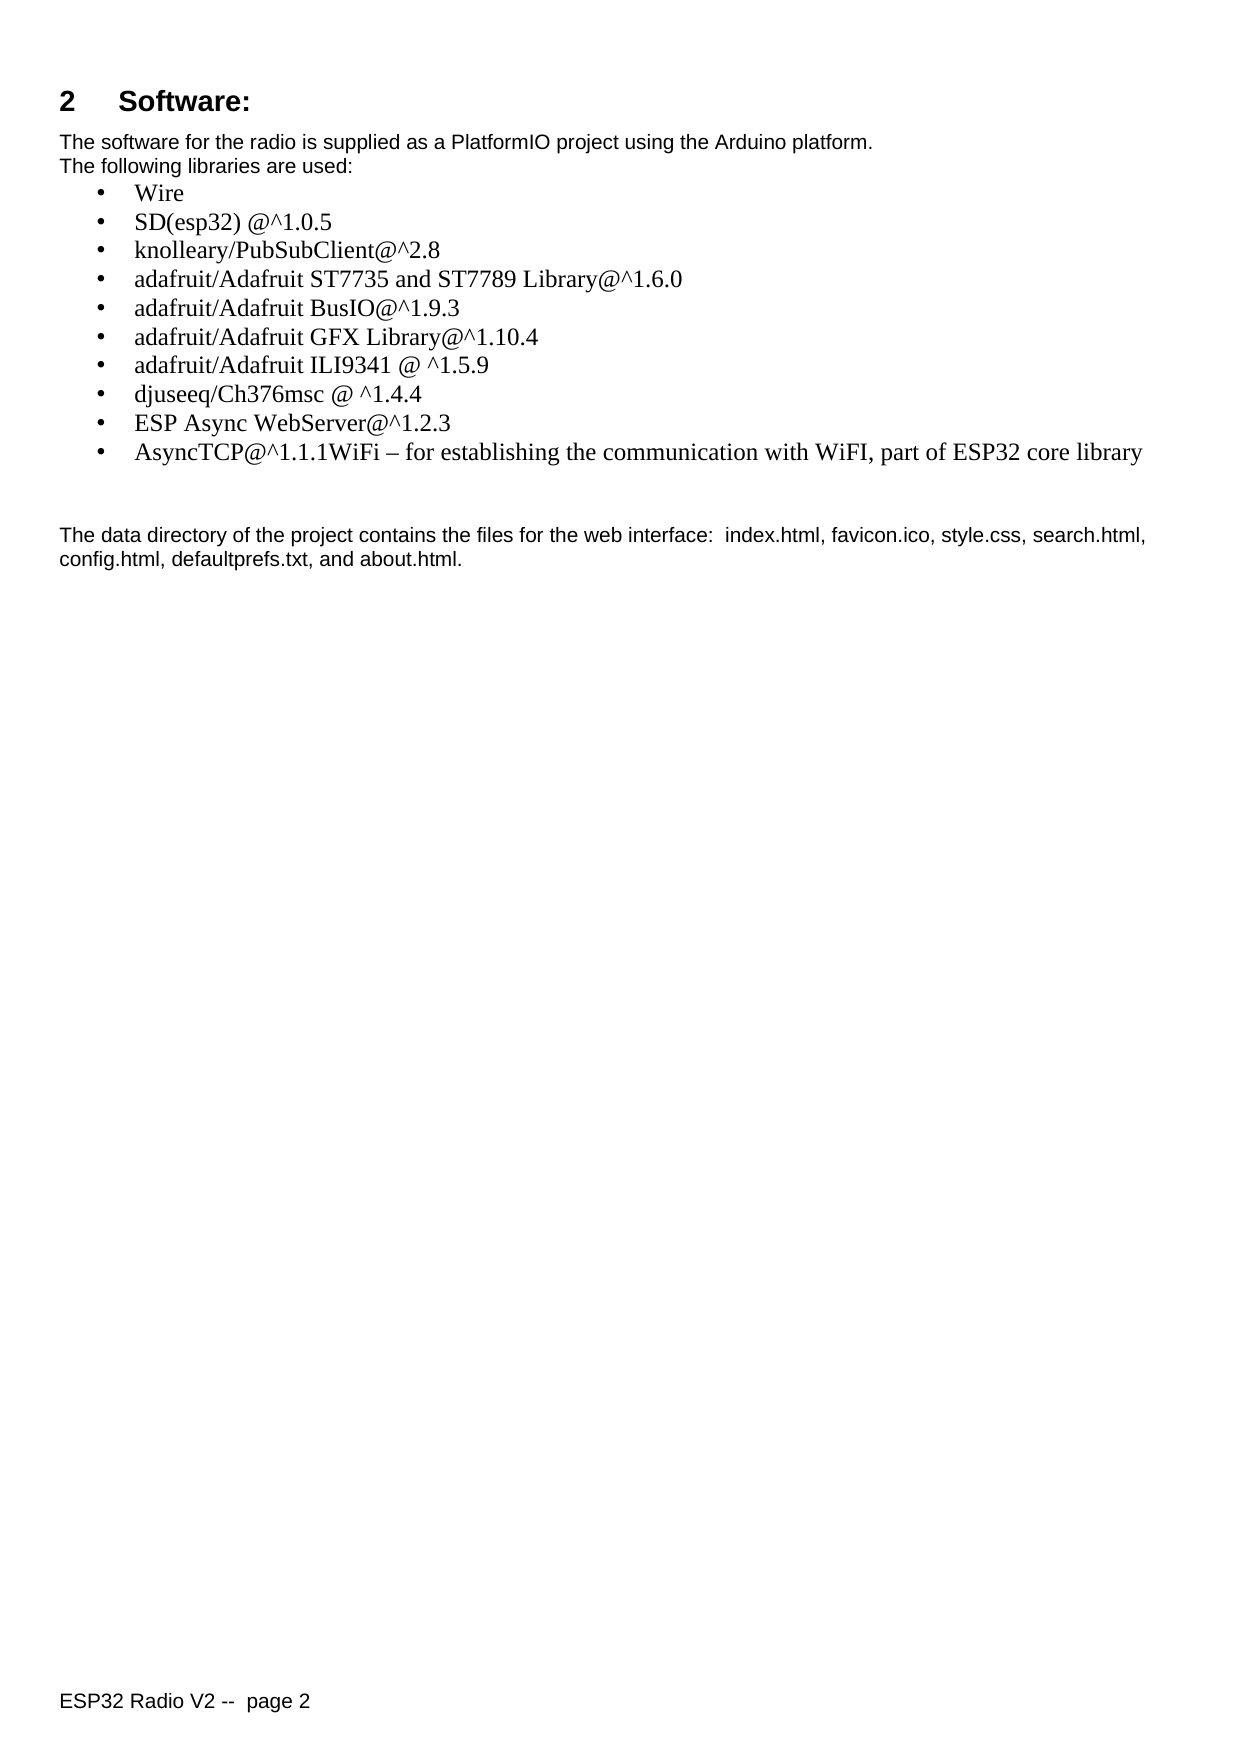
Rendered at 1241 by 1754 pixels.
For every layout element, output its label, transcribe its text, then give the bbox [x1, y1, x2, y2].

list AsyncTCP@^1.1.1WiFi – for establishing the communication with WiFI, part of ESP32 core library [97, 437, 1181, 466]
subtitle Software: [59, 84, 1181, 118]
list Wire [97, 178, 1181, 207]
list SD(esp32) @^1.0.5 [97, 207, 1181, 236]
list adafruit/Adafruit GFX Library@^1.10.4 [97, 322, 1181, 351]
list adafruit/Adafruit BusIO@^1.9.3 [97, 293, 1181, 322]
list ESP Async WebServer@^1.2.3 [97, 408, 1181, 437]
list adafruit/Adafruit ILI9341 @ ^1.5.9 [97, 351, 1181, 379]
text The data directory of the project contains the files for the web interface: index.html, favicon.ico, style.css, search.html, config.html, defaultprefs.txt, and about.html. [59, 523, 1181, 595]
list djuseeq/Ch376msc @ ^1.4.4 [97, 379, 1181, 408]
text The software for the radio is supplied as a PlatformIO project using the Arduino platform. The following libraries are used: [59, 130, 1181, 178]
list knolleary/PubSubClient@^2.8 [97, 236, 1181, 264]
list adafruit/Adafruit ST7735 and ST7789 Library@^1.6.0 [97, 264, 1181, 293]
